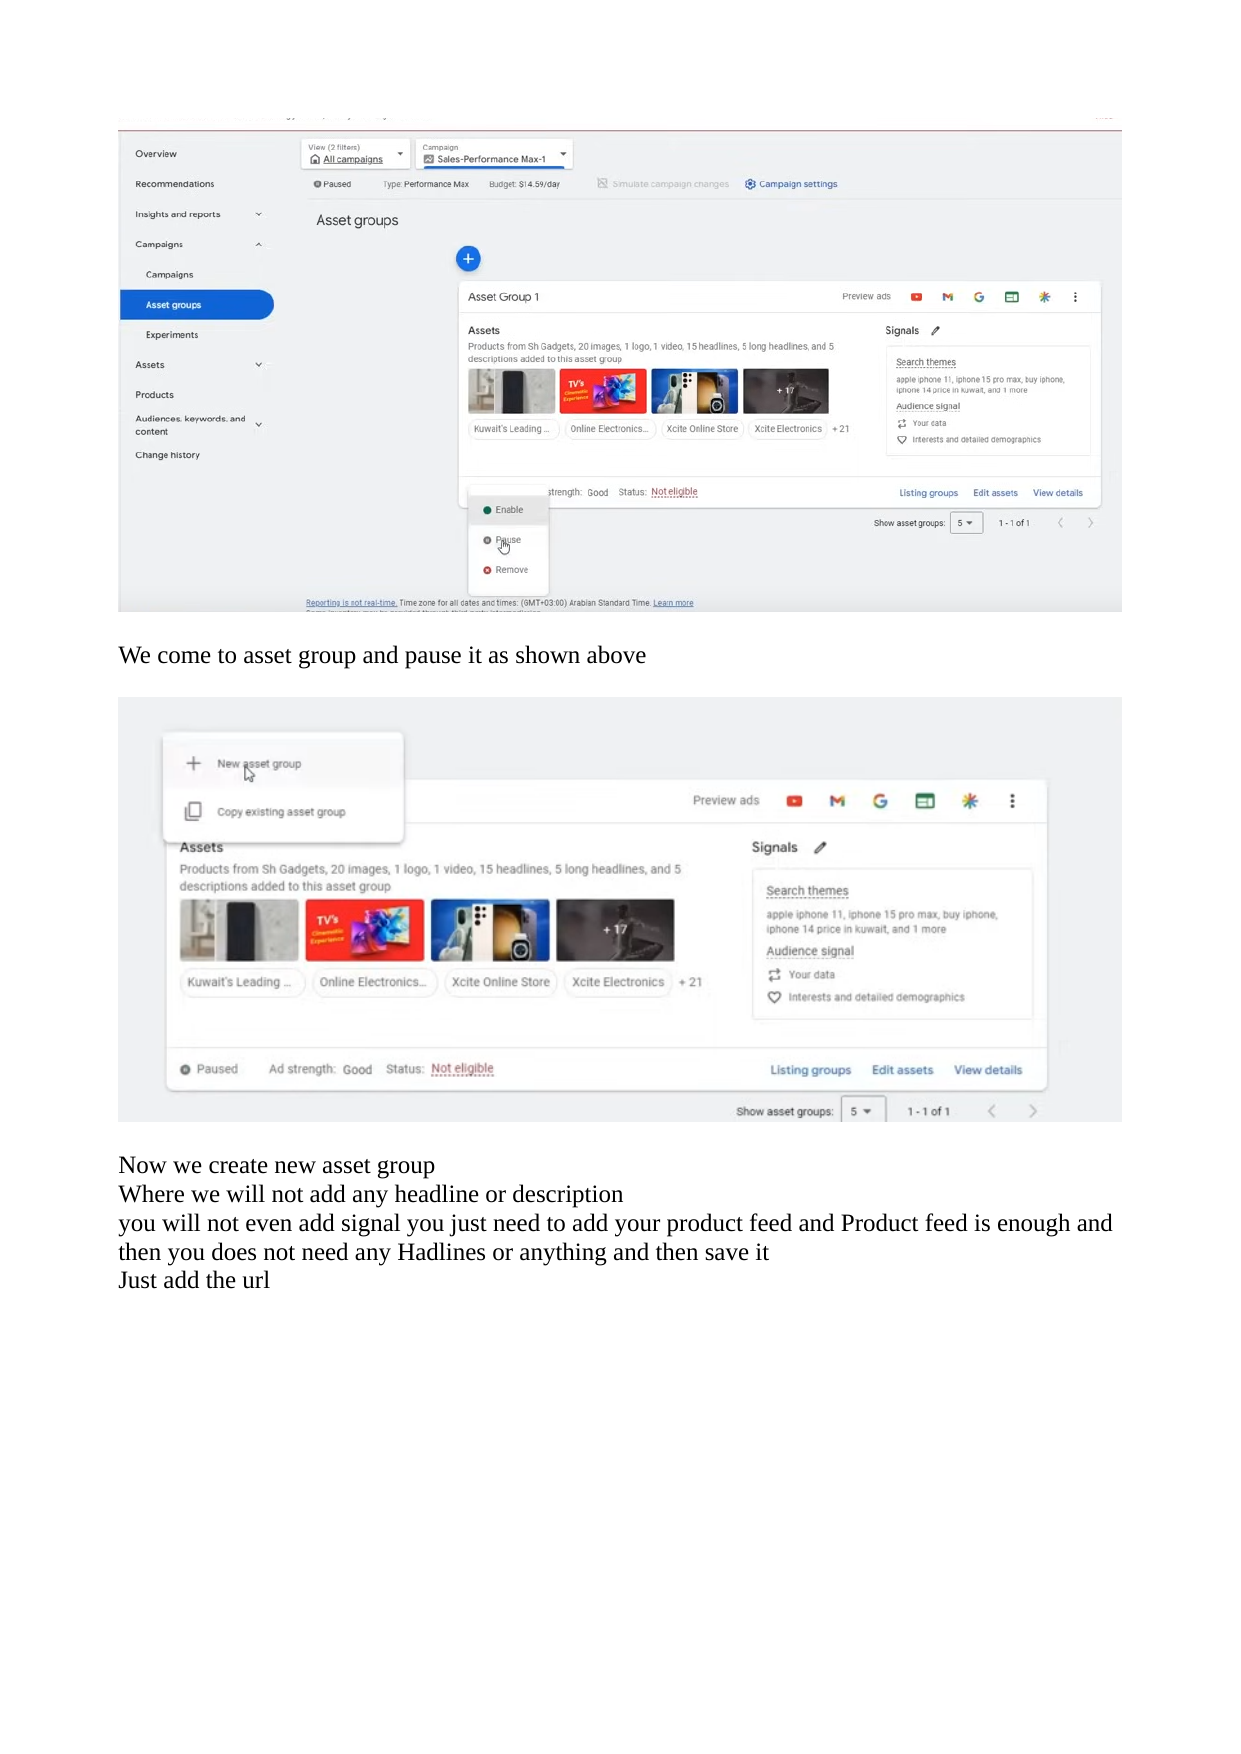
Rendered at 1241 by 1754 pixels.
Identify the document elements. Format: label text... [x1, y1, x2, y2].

text you will not even add signal you just need to add your product feed and Product feed is enough and then you does not need any Hadlines or anything and then save it [118, 1208, 1122, 1266]
text Now we create new asset group [118, 1151, 1122, 1179]
picture [118, 118, 1122, 612]
text Where we will not add any headline or description [118, 1179, 1122, 1208]
text Just add the url [118, 1266, 1122, 1294]
picture [118, 697, 1122, 1122]
text We come to asset group and pause it as shown above [118, 640, 1122, 669]
